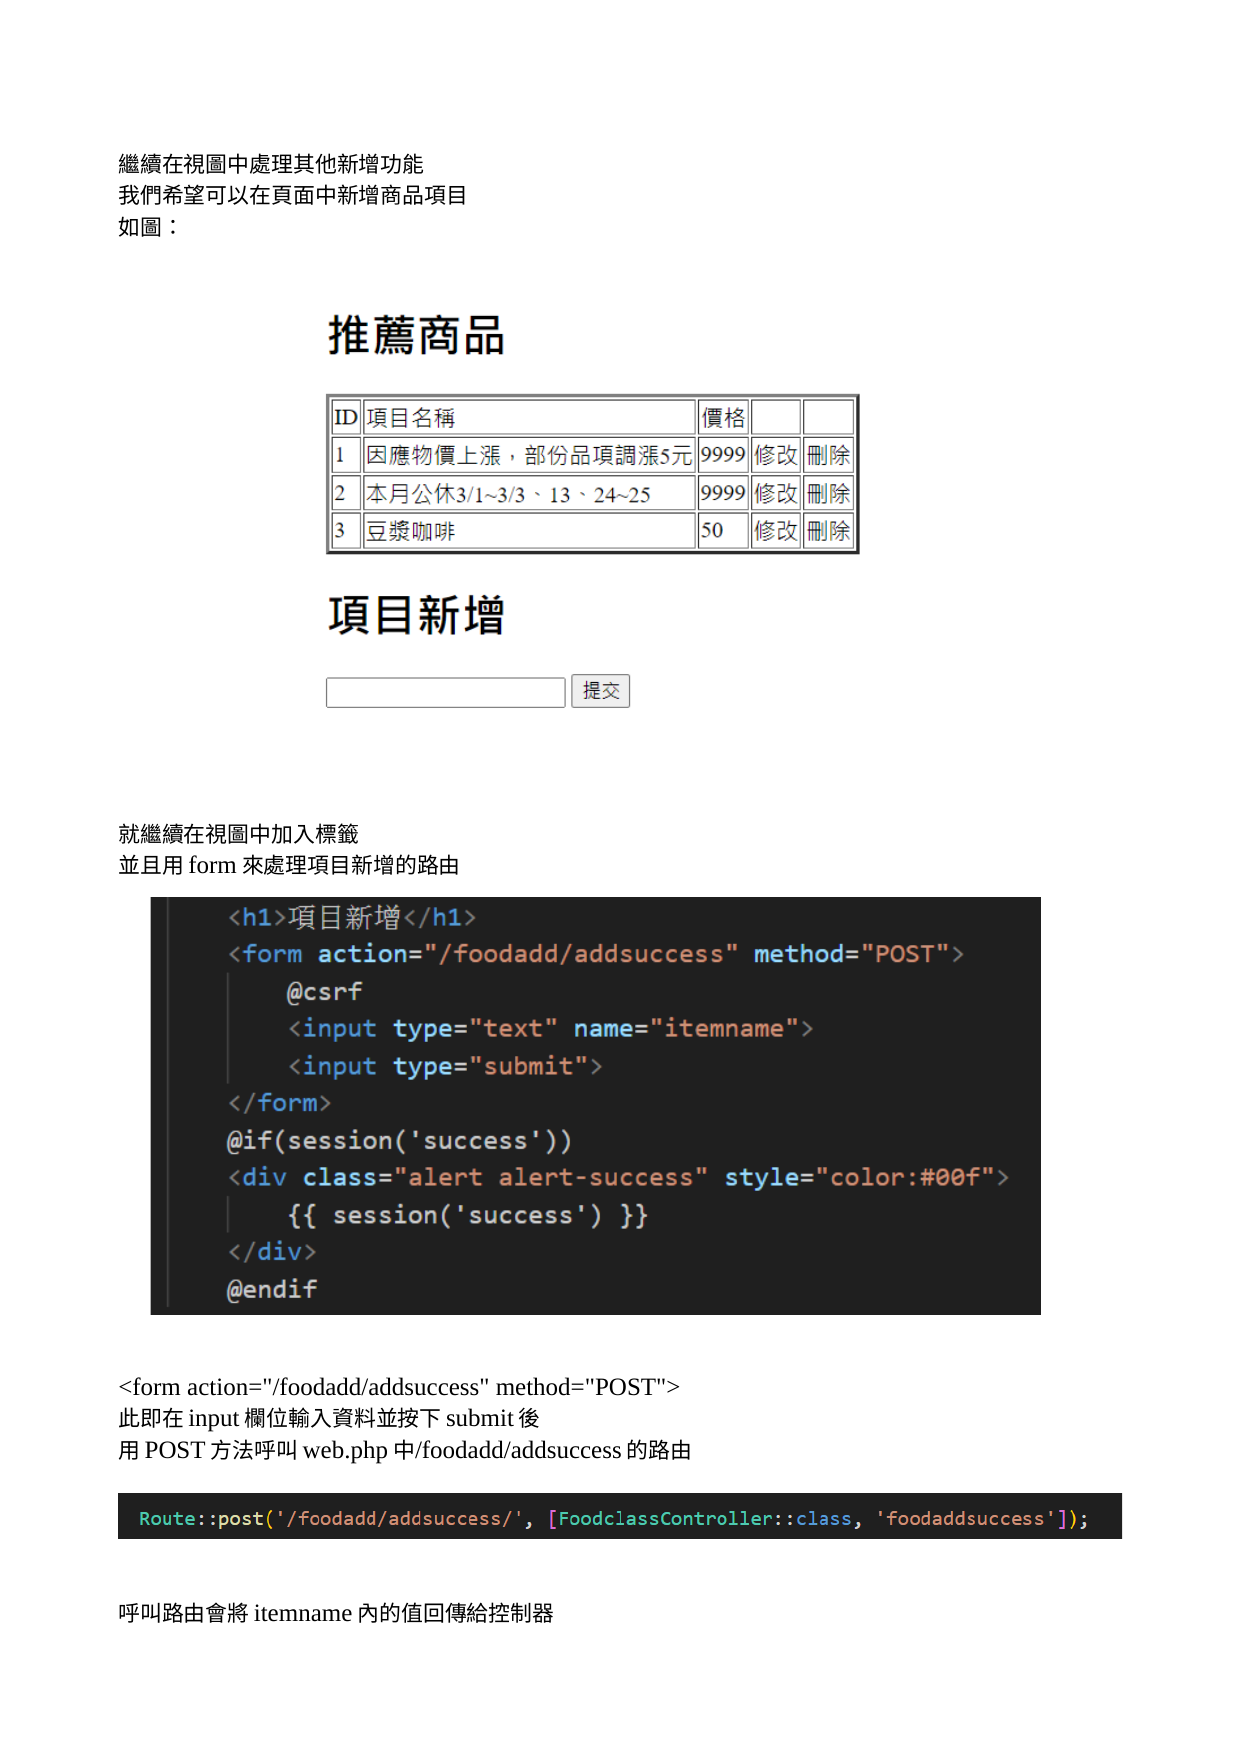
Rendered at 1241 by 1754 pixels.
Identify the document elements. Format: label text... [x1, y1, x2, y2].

text 我們希望可以在頁面中新增商品項目 [118, 178, 1122, 210]
text 此即在input欄位輸入資料並按下submit後 [118, 1401, 1122, 1433]
text 呼叫路由會將itemname內的值回傳給控制器 [118, 1596, 1122, 1627]
picture [118, 1493, 1123, 1539]
picture [317, 299, 923, 734]
text 繼續在視圖中處理其他新增功能 [118, 147, 1122, 178]
text <form action="/foodadd/addsuccess" method="POST"> [118, 1372, 1122, 1401]
text 就繼續在視圖中加入標籤 [118, 817, 1122, 848]
text 如圖： [118, 210, 1122, 242]
text 並且用form來處理項目新增的路由 [118, 848, 1122, 880]
picture [150, 897, 1041, 1315]
text 用POST方法呼叫web.php中/foodadd/addsuccess的路由 [118, 1433, 1122, 1464]
